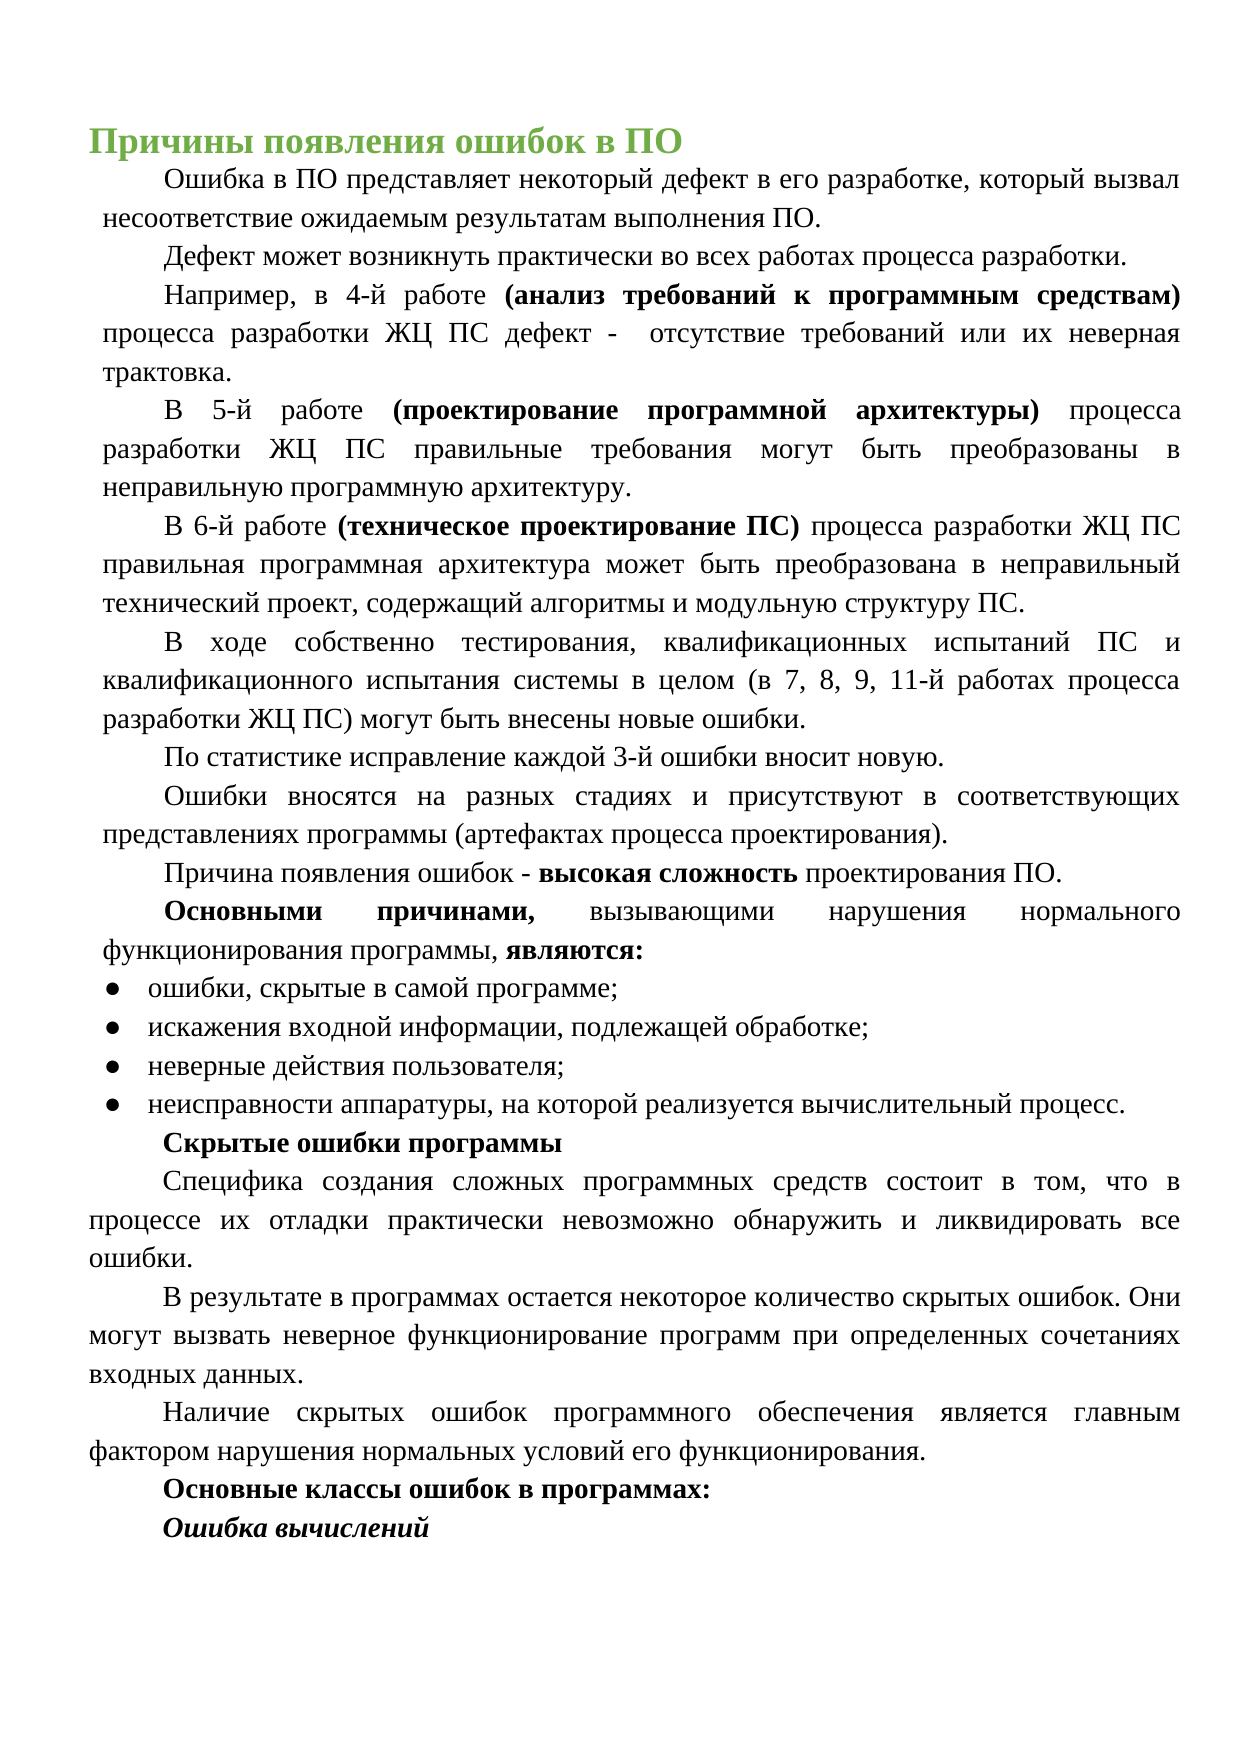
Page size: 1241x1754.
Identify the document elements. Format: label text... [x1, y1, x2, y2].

text Причины появления ошибок в ПО [89, 118, 1181, 161]
text Ошибка в ПО представляет некоторый дефект в его разработке, который вызвал несоответствие ожидаемым результатам выполнения ПО. [102, 161, 1181, 233]
text Наличие скрытых ошибок программного обеспечения является главным фактором нарушения нормальных условий его функционирования. [89, 1394, 1181, 1467]
text В 6-й работе (техническое проектирование ПС) процесса разработки ЖЦ ПС правильная программная архитектура может быть преобразована в неправильный технический проект, содержащий алгоритмы и модульную структуру ПС. [102, 508, 1181, 619]
text Специфика создания сложных программных средств состоит в том, что в процессе их отладки практически невозможно обнаружить и ликвидировать все ошибки. [89, 1163, 1181, 1274]
text В результате в программах остается некоторое количество скрытых ошибок. Они могут вызвать неверное функционирование программ при определенных сочетаниях входных данных. [89, 1279, 1181, 1389]
text Ошибка вычислений [89, 1510, 1181, 1544]
text Основными причинами, вызывающими нарушения нормального функционирования программы, являются: [102, 893, 1181, 966]
text Причина появления ошибок - высокая сложность проектирования ПО. [102, 855, 1181, 888]
text В ходе собственно тестирования, квалификационных испытаний ПС и квалификационного испытания системы в целом (в 7, 8, 9, 11-й работах процесса разработки ЖЦ ПС) могут быть внесены новые ошибки. [102, 624, 1181, 734]
text Например, в 4-й работе (анализ требований к программным средствам) процесса разработки ЖЦ ПС дефект - отсутствие требований или их неверная трактовка. [102, 277, 1181, 387]
text Дефект может возникнуть практически во всех работах процесса разработки. [102, 238, 1181, 272]
text Основные классы ошибок в программах: [89, 1472, 1181, 1505]
text В 5-й работе (проектирование программной архитектуры) процесса разработки ЖЦ ПС правильные требования могут быть преобразованы в неправильную программную архитектуру. [102, 392, 1181, 503]
list неисправности аппаратуры, на которой реализуется вычислительный процесс. [103, 1086, 1181, 1120]
list неверные действия пользователя; [103, 1048, 1181, 1081]
list ошибки, скрытые в самой программе; [103, 971, 1181, 1004]
text Ошибки вносятся на разных стадиях и присутствуют в соответствующих представлениях программы (артефактах процесса проектирования). [102, 778, 1181, 850]
text Скрытые ошибки программы [89, 1125, 1181, 1158]
list искажения входной информации, подлежащей обработке; [103, 1009, 1181, 1043]
text По статистике исправление каждой 3-й ошибки вносит новую. [102, 739, 1181, 773]
